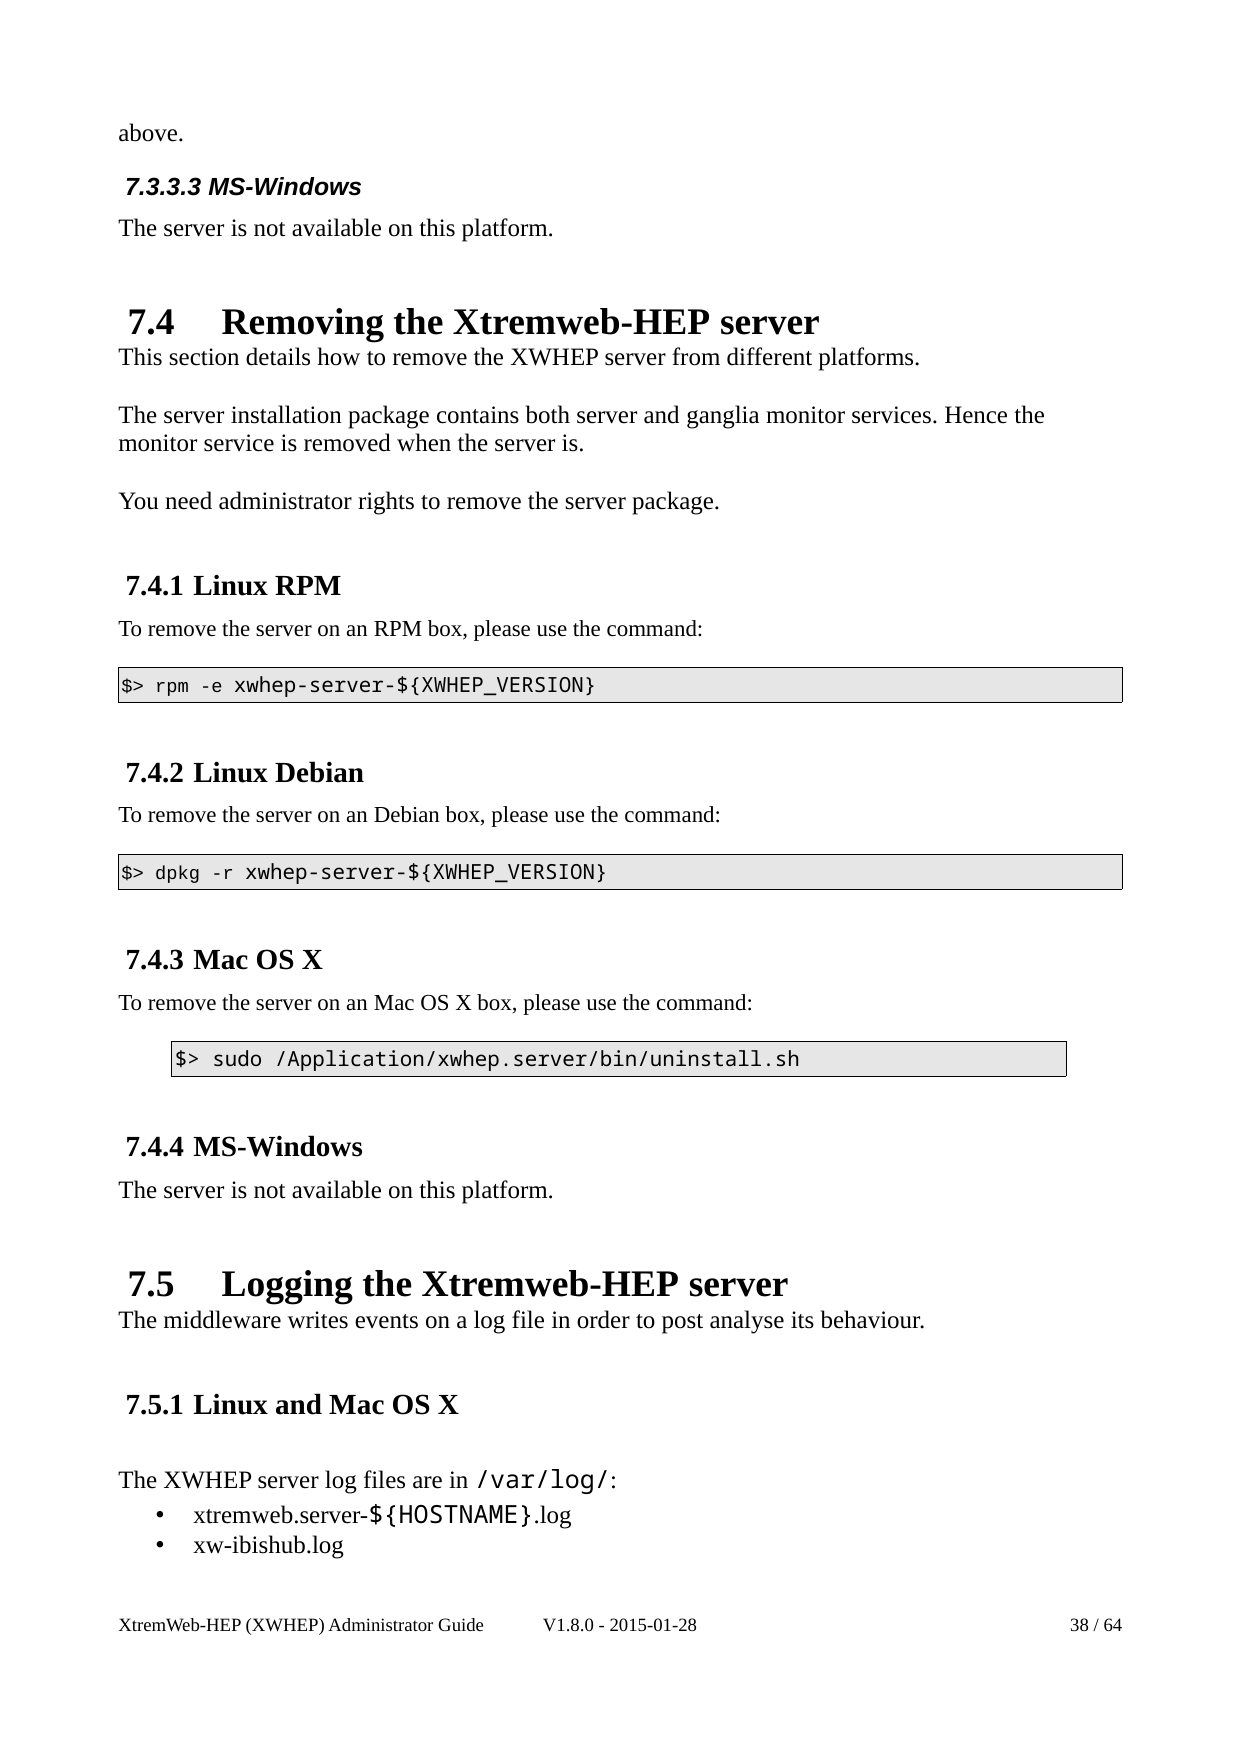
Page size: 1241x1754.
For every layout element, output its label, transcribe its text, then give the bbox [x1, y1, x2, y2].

text $> dpkg -r xwhep-server-${XWHEP_VERSION} [119, 855, 1122, 889]
subtitle Linux and Mac OS X [118, 1387, 1122, 1421]
text This section details how to remove the XWHEP server from different platforms. [118, 342, 1122, 371]
text The middleware writes events on a log file in order to post analyse its behaviour. [118, 1305, 1122, 1334]
list xtremweb.server-${HOSTNAME}.log [156, 1496, 1122, 1530]
subtitle MS-Windows [118, 1129, 1122, 1163]
subtitle Removing the Xtremweb-HEP server [118, 299, 1122, 342]
text You need administrator rights to remove the server package. [118, 486, 1122, 515]
text $> rpm -e xwhep-server-${XWHEP_VERSION} [119, 668, 1122, 702]
subtitle MS-Windows [118, 172, 1122, 200]
list xw-ibishub.log [156, 1530, 1122, 1559]
text To remove the server on an Debian box, please use the command: [118, 802, 1122, 828]
subtitle Linux RPM [118, 568, 1122, 602]
text $> sudo /Application/xwhep.server/bin/uninstall.sh [172, 1042, 1066, 1076]
text above. [118, 118, 1122, 147]
subtitle Linux Debian [118, 756, 1122, 789]
text The server is not available on this platform. [118, 1176, 1122, 1204]
text To remove the server on an RPM box, please use the command: [118, 614, 1122, 641]
text The XWHEP server log files are in /var/log/: [118, 1462, 1122, 1496]
subtitle Mac OS X [118, 942, 1122, 976]
text To remove the server on an Mac OS X box, please use the command: [118, 988, 1122, 1015]
subtitle Logging the Xtremweb-HEP server [118, 1262, 1122, 1305]
text The server installation package contains both server and ganglia monitor services. Hence the monitor service is removed when the server is. [118, 400, 1122, 457]
text The server is not available on this platform. [118, 213, 1122, 242]
